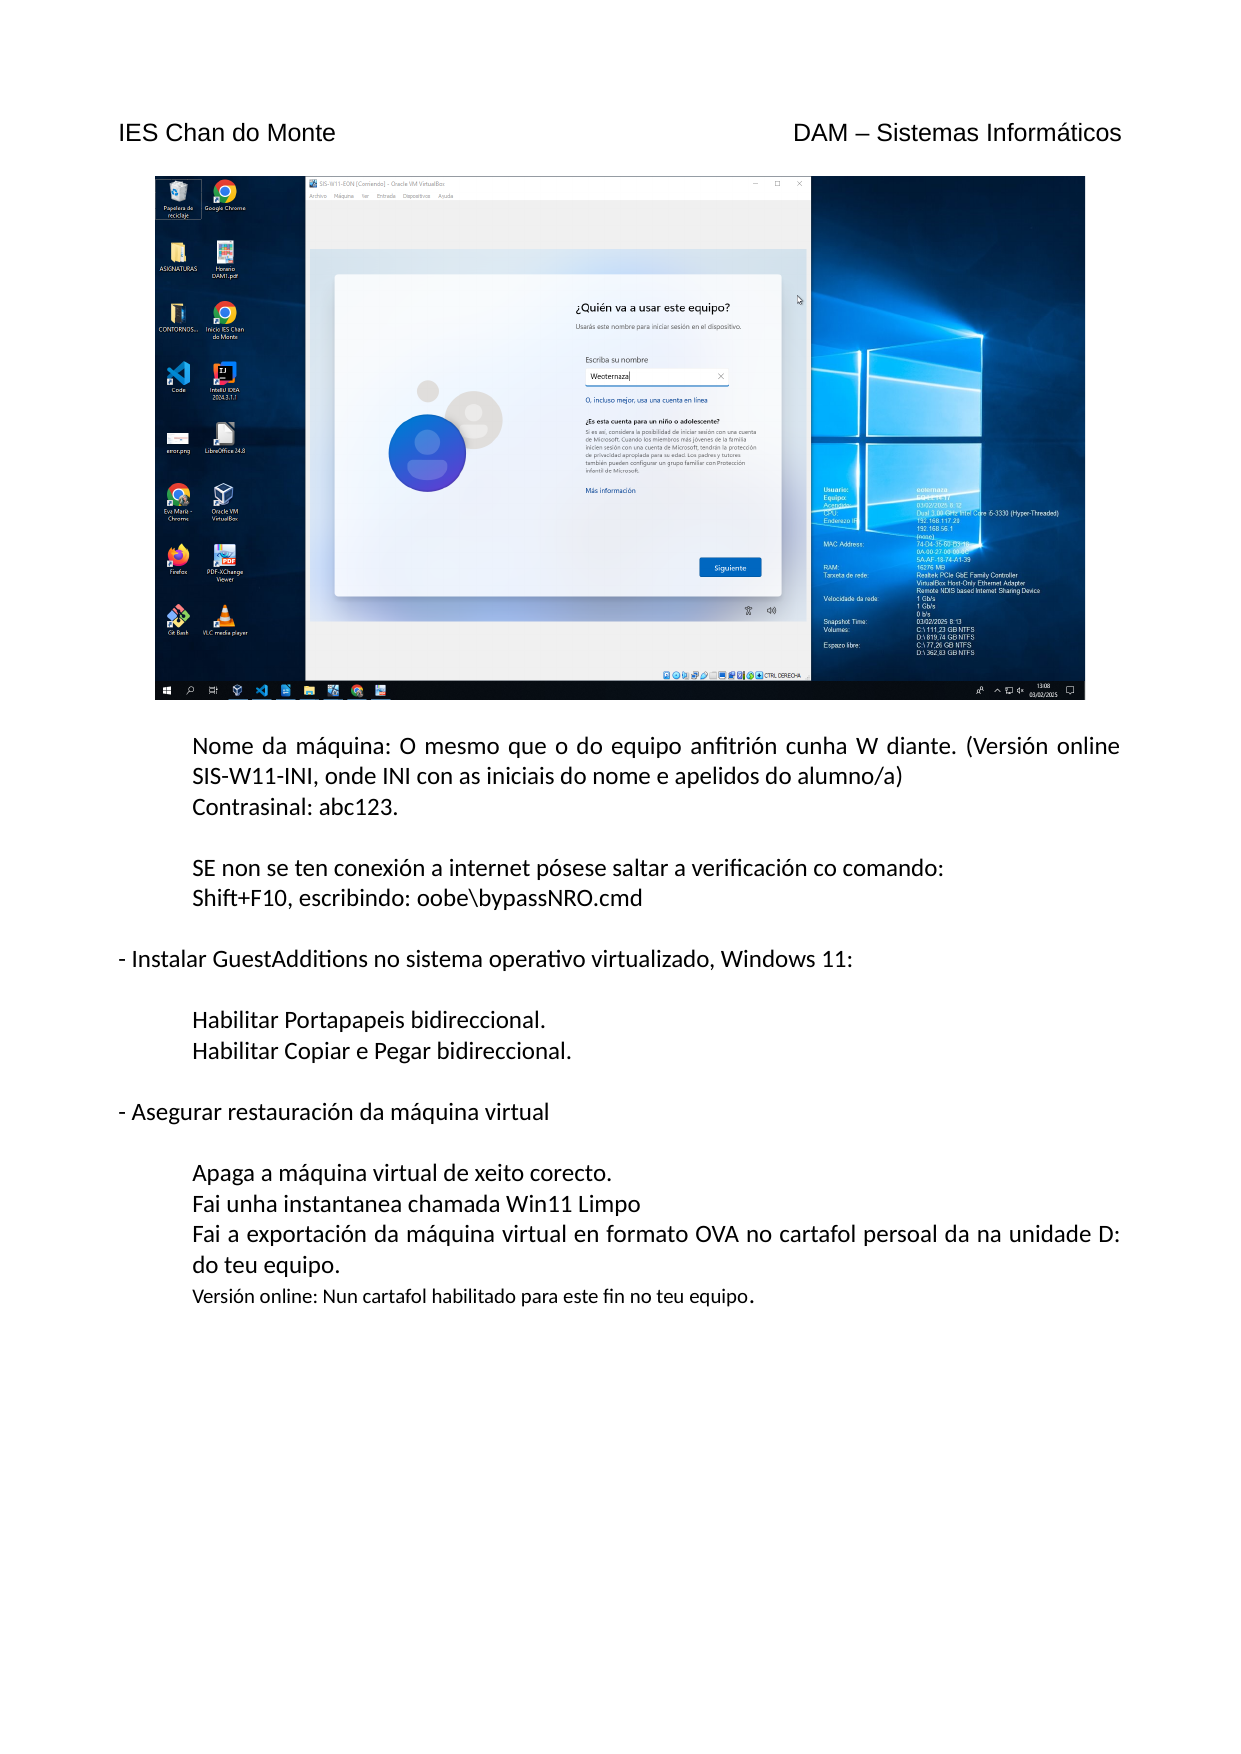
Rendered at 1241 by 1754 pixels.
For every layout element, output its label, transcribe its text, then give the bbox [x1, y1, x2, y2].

text Contrasinal: abc123. [192, 791, 1122, 822]
text Versión online: Nun cartafol habilitado para este fin no teu equipo. [192, 1279, 1122, 1310]
text Nome da máquina: O mesmo que o do equipo anfitrión cunha W diante. (Versión online SIS-W11-INI, onde INI con as iniciais do nome e apelidos do alumno/a) [192, 730, 1122, 791]
text Habilitar Portapapeis bidireccional. [192, 1005, 1122, 1035]
text Habilitar Copiar e Pegar bidireccional. [192, 1035, 1122, 1066]
text - Asegurar restauración da máquina virtual [118, 1096, 1122, 1127]
text Fai unha instantanea chamada Win11 Limpo [192, 1188, 1122, 1218]
text Fai a exportación da máquina virtual en formato OVA no cartafol persoal da na unidade D: do teu equipo. [192, 1218, 1122, 1279]
picture [155, 176, 1086, 700]
text Apaga a máquina virtual de xeito corecto. [192, 1157, 1122, 1188]
text SE non se ten conexión a internet pósese saltar a verificación co comando: [192, 852, 1122, 883]
text Shift+F10, escribindo: oobe\bypassNRO.cmd [192, 883, 1122, 913]
text - Instalar GuestAdditions no sistema operativo virtualizado, Windows 11: [118, 944, 1122, 974]
